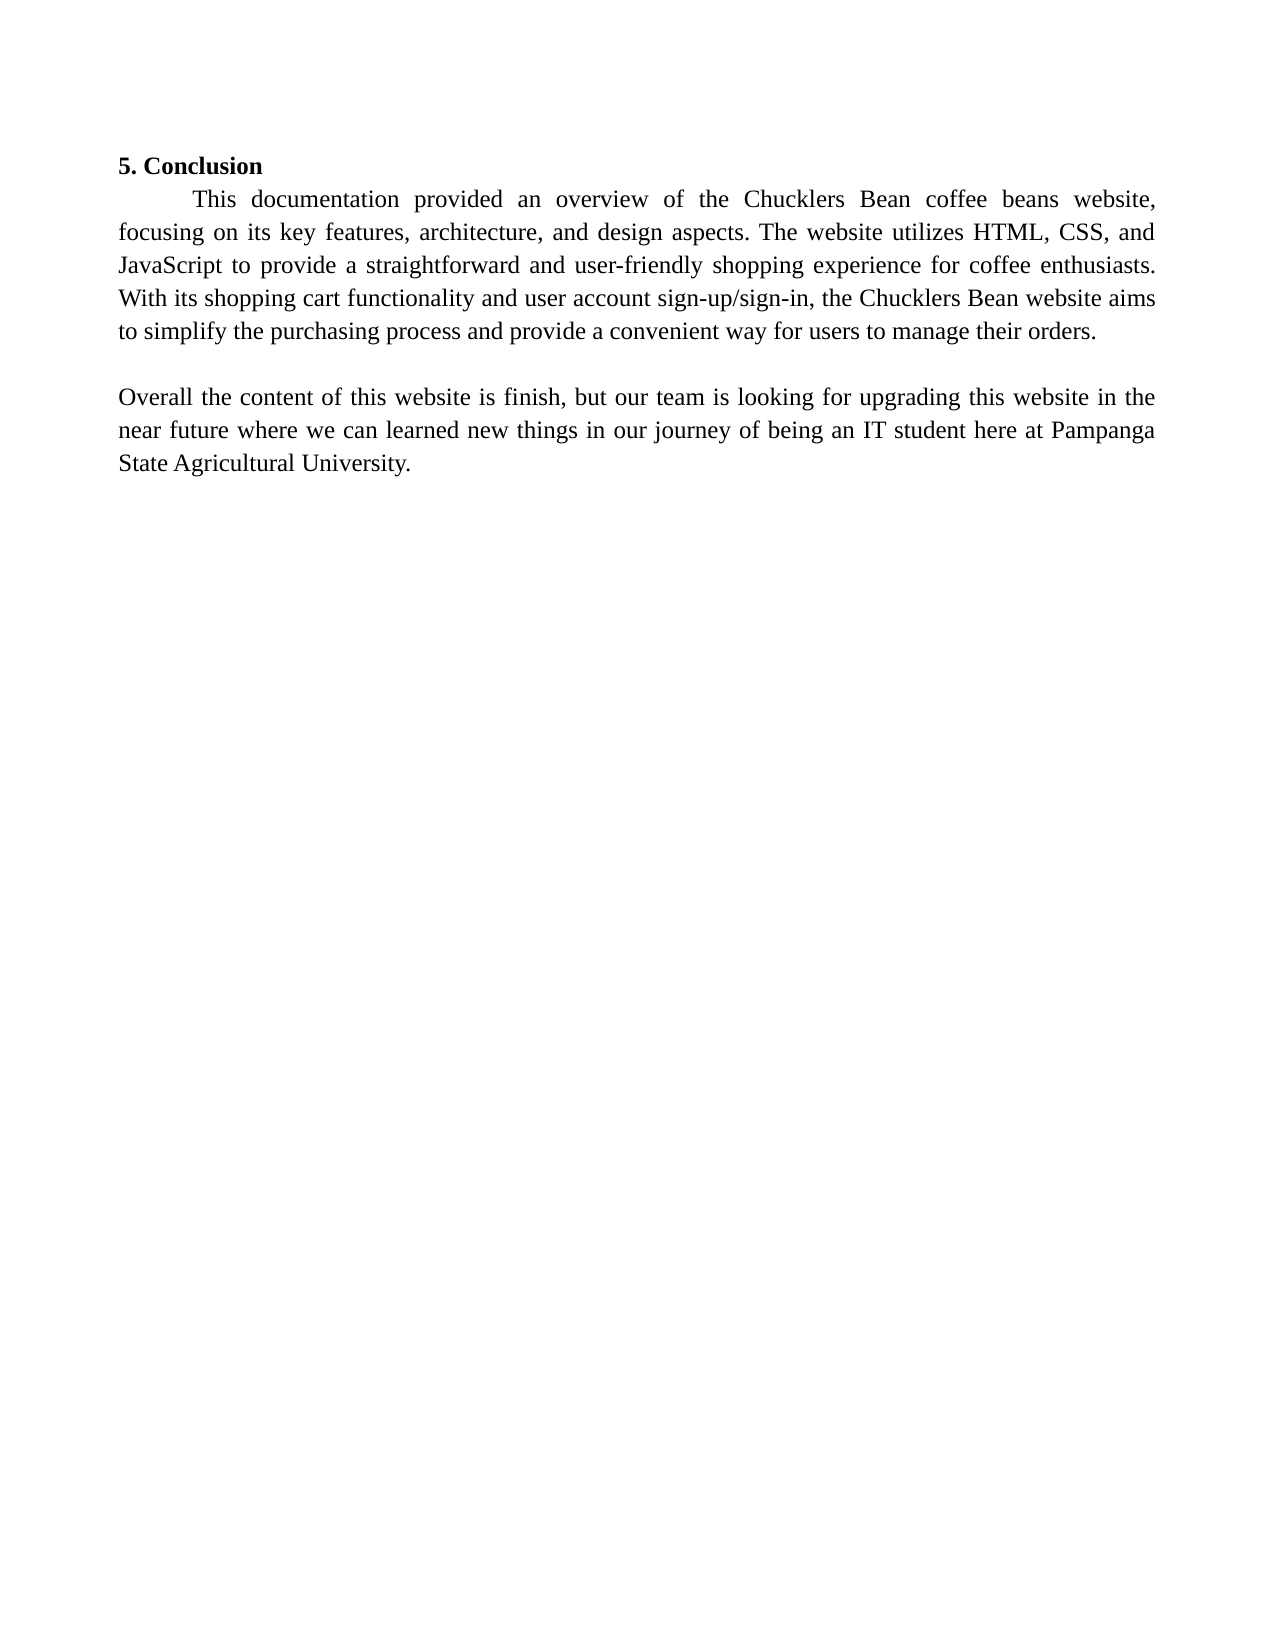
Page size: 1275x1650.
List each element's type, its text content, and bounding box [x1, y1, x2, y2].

text 5. Conclusion [118, 151, 1157, 180]
text This documentation provided an overview of the Chucklers Bean coffee beans website, focusing on its key features, architecture, and design aspects. The website utilizes HTML, CSS, and JavaScript to provide a straightforward and user-friendly shopping experience for coffee enthusiasts. With its shopping cart functionality and user account sign-up/sign-in, the Chucklers Bean website aims to simplify the purchasing process and provide a convenient way for users to manage their orders. [118, 184, 1157, 345]
text Overall the content of this website is finish, but our team is looking for upgrading this website in the near future where we can learned new things in our journey of being an IT student here at Pampanga State Agricultural University. [118, 382, 1157, 477]
